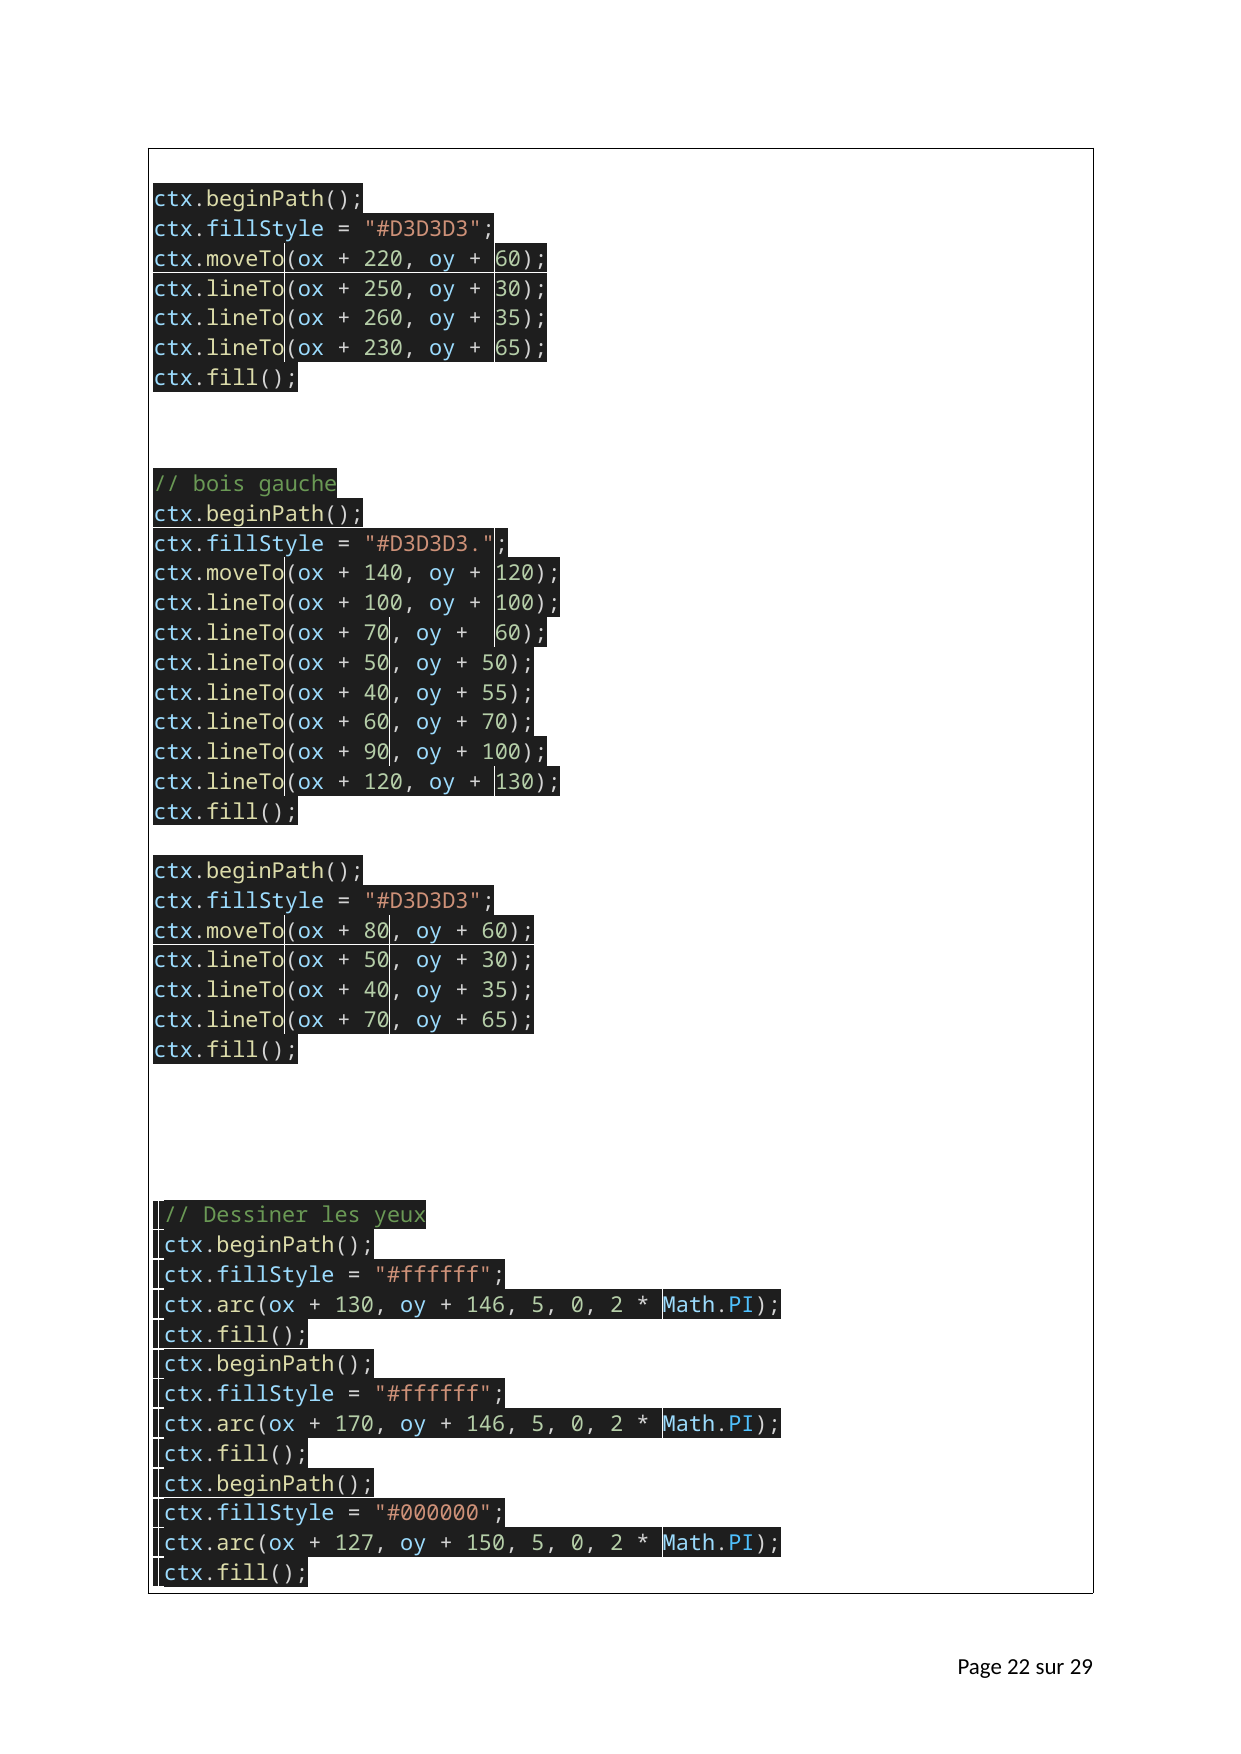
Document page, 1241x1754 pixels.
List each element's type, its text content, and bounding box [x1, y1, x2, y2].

table_header ctx.beginPath(); ctx.fillStyle = "#D3D3D3"; ctx.moveTo(ox + 220, oy + 60); ctx.lineTo(ox + 250, oy + 30); ctx.lineTo(ox + 260, oy + 35); ctx.lineTo(ox + 230, oy + 65); ctx.fill(); // bois gauche ctx.beginPath(); ctx.fillStyle = "#D3D3D3."; ctx.moveTo(ox + 140, oy + 120); ctx.lineTo(ox + 100, oy + 100); ctx.lineTo(ox + 70, oy + 60); ctx.lineTo(ox + 50, oy + 50); ctx.lineTo(ox + 40, oy + 55); ctx.lineTo(ox + 60, oy + 70); ctx.lineTo(ox + 90, oy + 100); ctx.lineTo(ox + 120, oy + 130); ctx.fill(); ctx.beginPath(); ctx.fillStyle = "#D3D3D3"; ctx.moveTo(ox + 80, oy + 60); ctx.lineTo(ox + 50, oy + 30); ctx.lineTo(ox + 40, oy + 35); ctx.lineTo(ox + 70, oy + 65); ctx.fill(); // Dessiner les yeux ctx.beginPath(); ctx.fillStyle = "#ffffff"; ctx.arc(ox + 130, oy + 146, 5, 0, 2 * Math.PI); ctx.fill(); ctx.beginPath(); ctx.fillStyle = "#ffffff"; ctx.arc(ox + 170, oy + 146, 5, 0, 2 * Math.PI); ctx.fill(); ctx.beginPath(); ctx.fillStyle = "#000000"; ctx.arc(ox + 127, oy + 150, 5, 0, 2 * Math.PI); ctx.fill(); [149, 149, 1093, 1592]
